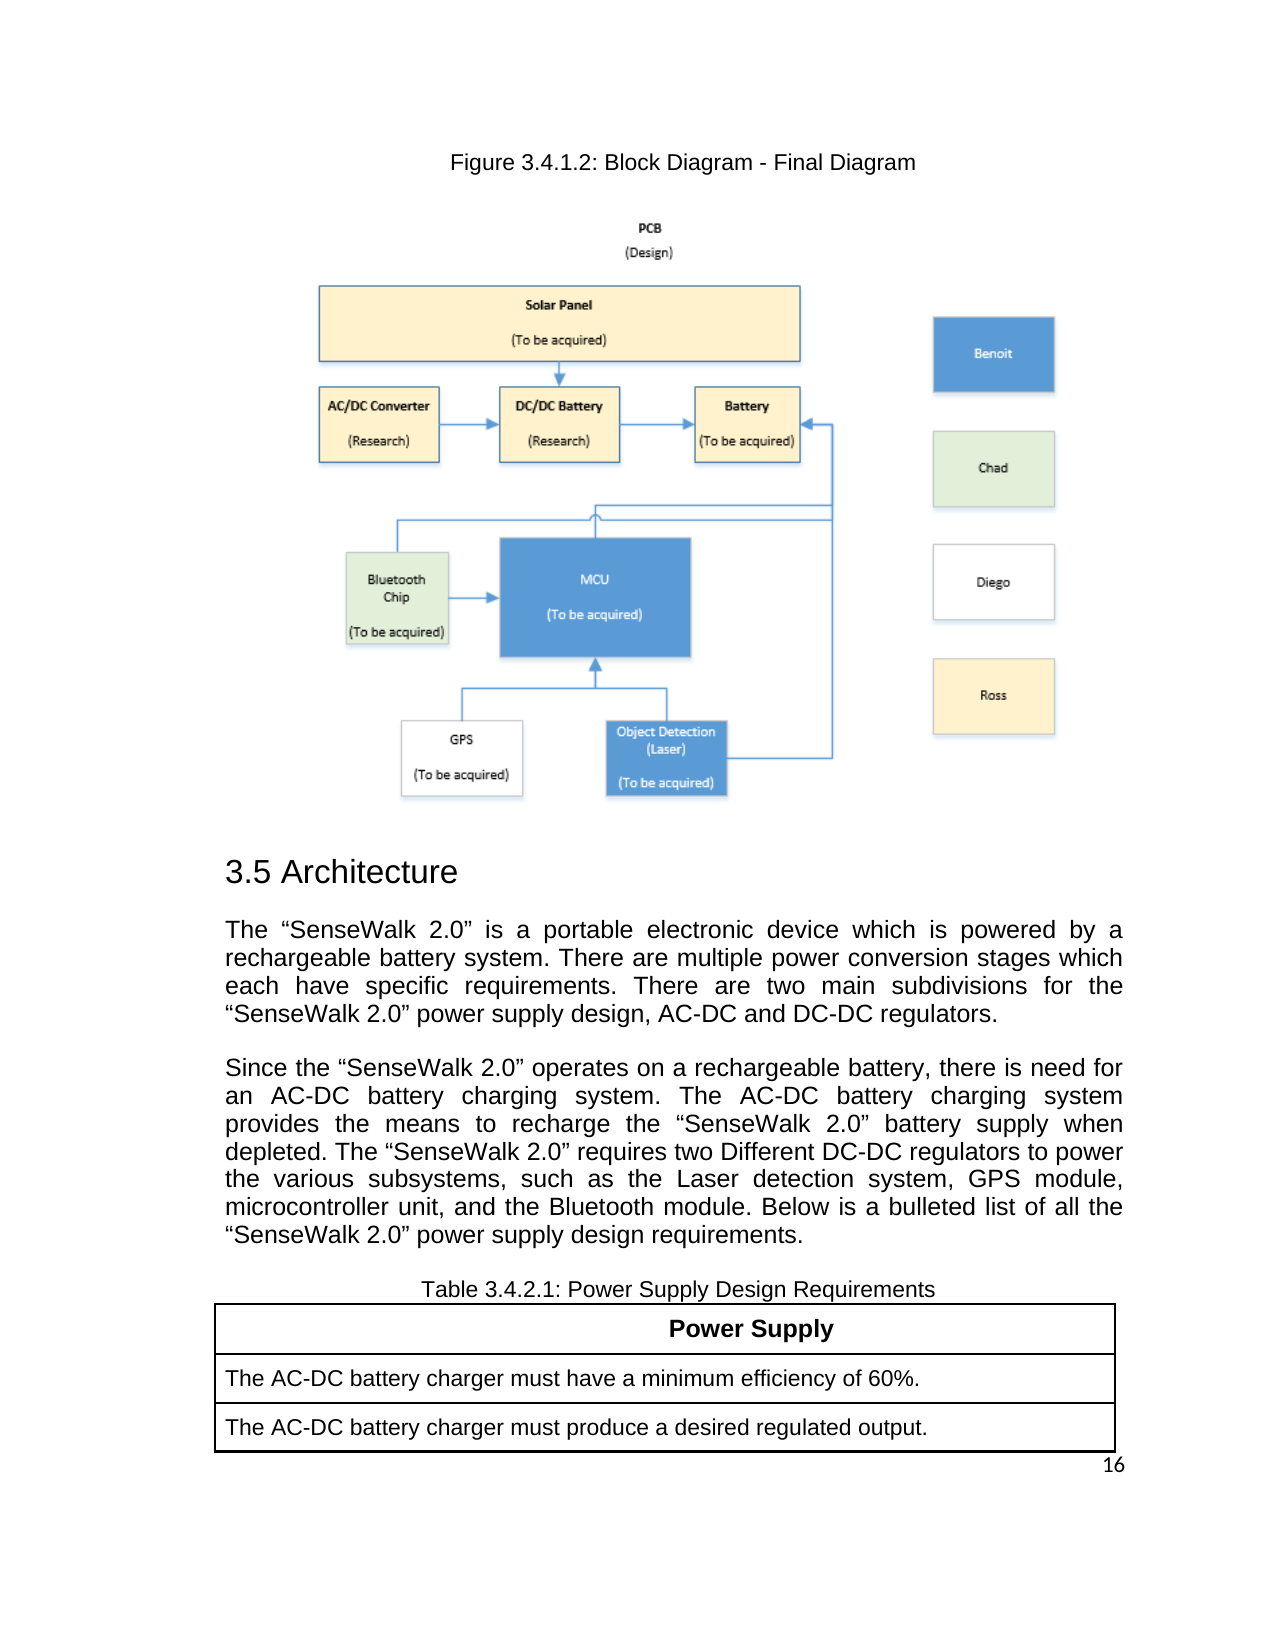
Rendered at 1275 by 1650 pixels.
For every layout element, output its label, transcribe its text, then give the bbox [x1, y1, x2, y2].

text Figure 3.4.1.2: Block Diagram - Final Diagram [375, 150, 1125, 176]
table_cell The AC-DC battery charger must have a minimum efficiency of 60%. [216, 1355, 1114, 1402]
text 3.5 Architecture [225, 853, 1125, 891]
picture [300, 194, 1080, 809]
text The “SenseWalk 2.0” is a portable electronic device which is powered by a rechargeable battery system. There are multiple power conversion stages which each have specific requirements. There are two main subdivisions for the “SenseWalk 2.0” power supply design, AC-DC and DC-DC regulators. [225, 916, 1125, 1028]
table_header Power Supply [216, 1305, 1114, 1353]
table_cell The AC-DC battery charger must produce a desired regulated output. [216, 1404, 1114, 1450]
text Since the “SenseWalk 2.0” operates on a rechargeable battery, there is need for an AC-DC battery charging system. The AC-DC battery charging system provides the means to recharge the “SenseWalk 2.0” battery supply when depleted. The “SenseWalk 2.0” requires two Different DC-DC regulators to power the various subsystems, such as the Laser detection system, GPS module, microcontroller unit, and the Bluetooth module. Below is a bulleted list of all the “SenseWalk 2.0” power supply design requirements. [225, 1053, 1125, 1249]
text Table 3.4.2.1: Power Supply Design Requirements [225, 1277, 1125, 1302]
